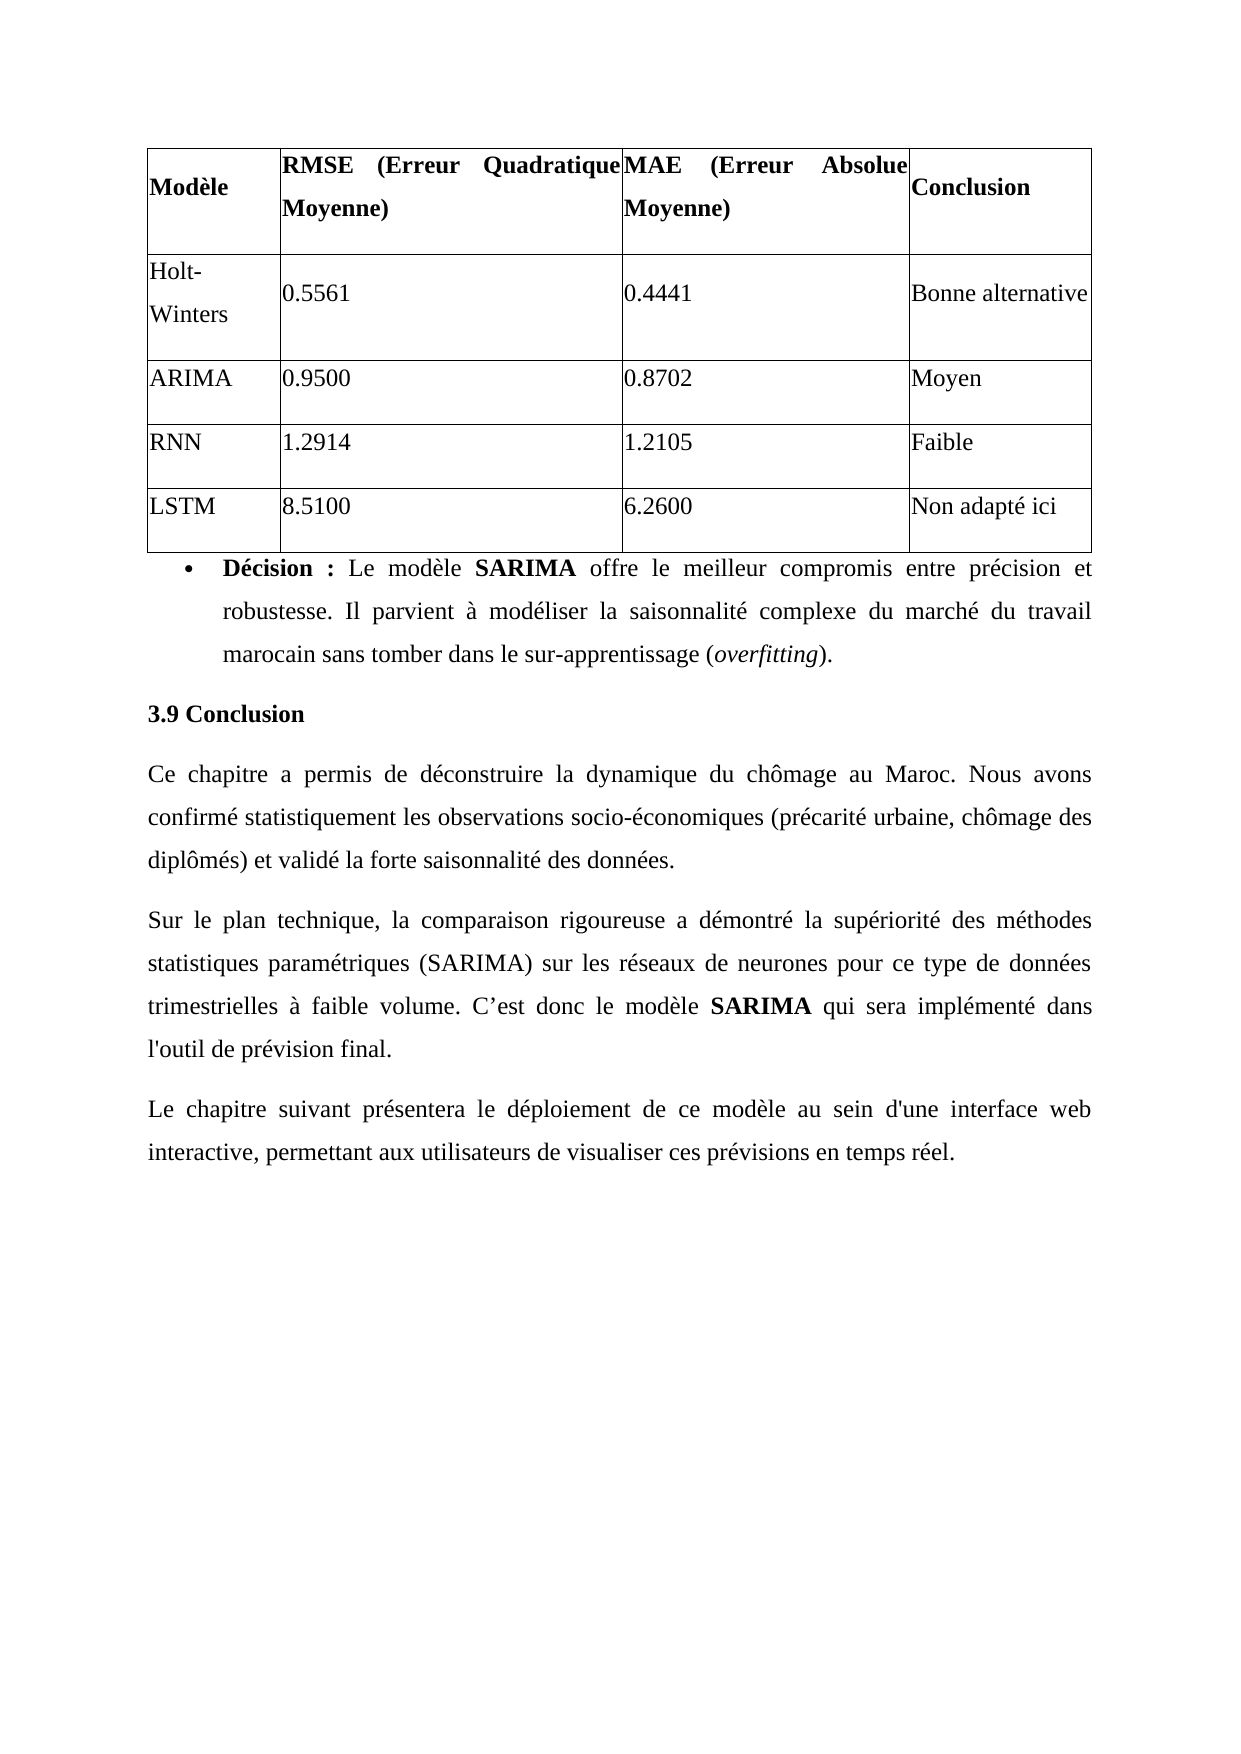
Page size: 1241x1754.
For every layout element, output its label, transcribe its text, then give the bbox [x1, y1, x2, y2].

text 3.9 Conclusion [148, 699, 1093, 728]
table_cell Faible [910, 425, 1091, 488]
table_cell 0.8702 [623, 361, 909, 424]
table_cell LSTM [148, 489, 280, 552]
table_cell 0.9500 [281, 361, 622, 424]
text Le chapitre suivant présentera le déploiement de ce modèle au sein d'une interface web interactive, permettant aux utilisateurs de visualiser ces prévisions en temps réel. [148, 1094, 1093, 1166]
table_cell 6.2600 [623, 489, 909, 552]
table_cell 1.2914 [281, 425, 622, 488]
table_header RMSE (Erreur Quadratique Moyenne) [281, 149, 622, 253]
table_cell RNN [148, 425, 280, 488]
table_cell 0.4441 [623, 255, 909, 360]
table_header MAE (Erreur Absolue Moyenne) [623, 149, 909, 253]
table_cell Holt-Winters [148, 255, 280, 360]
text Sur le plan technique, la comparaison rigoureuse a démontré la supériorité des méthodes statistiques paramétriques (SARIMA) sur les réseaux de neurones pour ce type de données trimestrielles à faible volume. C’est donc le modèle SARIMA qui sera implémenté dans l'outil de prévision final. [148, 905, 1093, 1063]
table_cell 1.2105 [623, 425, 909, 488]
table_cell 0.5561 [281, 255, 622, 360]
list Décision : Le modèle SARIMA offre le meilleur compromis entre précision et robustesse. Il parvient à modéliser la saisonnalité complexe du marché du travail marocain sans tomber dans le sur-apprentissage (overfitting). [185, 553, 1093, 668]
table_header Modèle [148, 149, 280, 253]
table_cell Bonne alternative [910, 255, 1091, 360]
table_cell Moyen [910, 361, 1091, 424]
table_header Conclusion [910, 149, 1091, 253]
table_cell Non adapté ici [910, 489, 1091, 552]
table_cell ARIMA [148, 361, 280, 424]
text Ce chapitre a permis de déconstruire la dynamique du chômage au Maroc. Nous avons confirmé statistiquement les observations socio-économiques (précarité urbaine, chômage des diplômés) et validé la forte saisonnalité des données. [148, 759, 1093, 874]
table_cell 8.5100 [281, 489, 622, 552]
